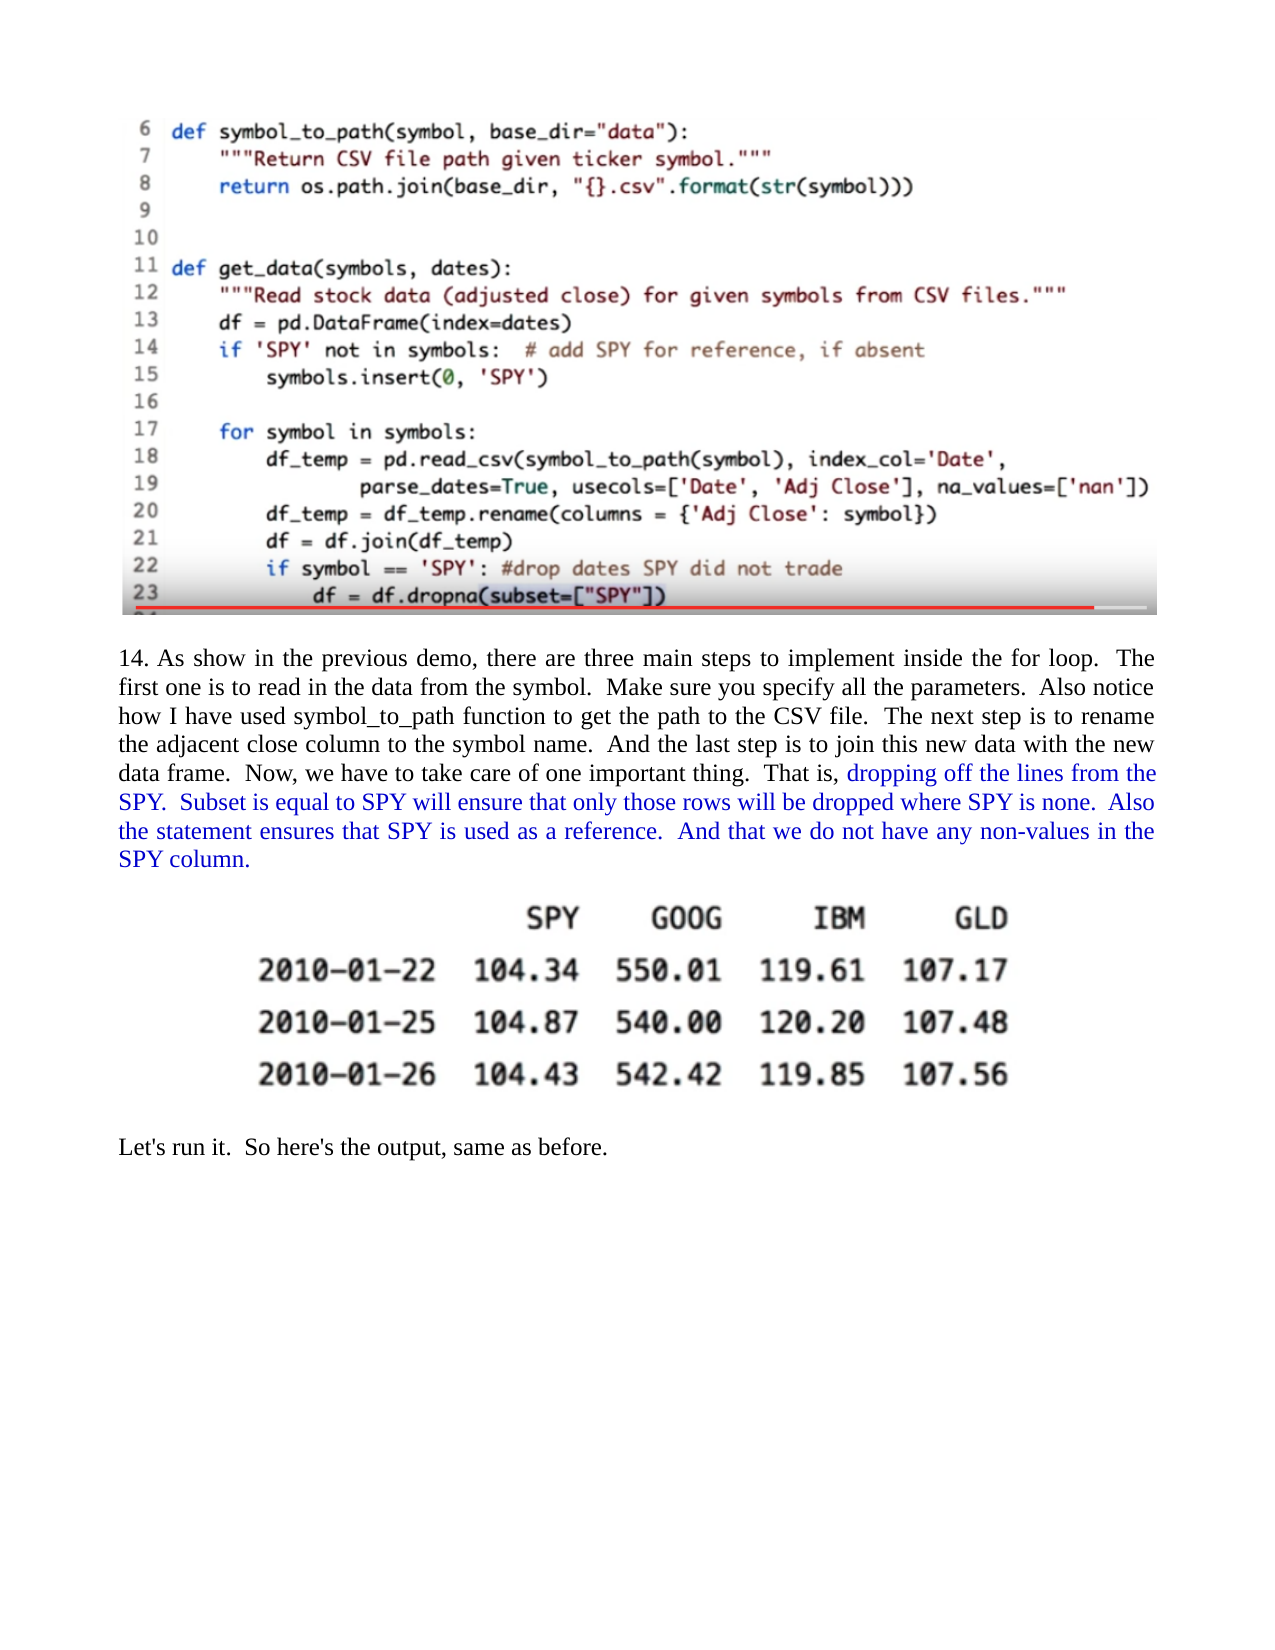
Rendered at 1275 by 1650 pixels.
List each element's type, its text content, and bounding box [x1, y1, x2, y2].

text Let's run it. So here's the output, same as before. [118, 1132, 1157, 1161]
picture [118, 118, 1157, 615]
text 14. As show in the previous demo, there are three main steps to implement inside the for loop. The first one is to read in the data from the symbol. Make sure you specify all the parameters. Also notice how I have used symbol_to_path function to get the path to the CSV file. The next step is to rename the adjacent close column to the symbol name. And the last step is to join this new data with the new data frame. Now, we have to take care of one important thing. That is, dropping off the lines from the SPY. Subset is equal to SPY will ensure that only those rows will be dropped where SPY is none. Also the statement ensures that SPY is used as a reference. And that we do not have any non-values in the SPY column. [118, 643, 1157, 873]
picture [254, 902, 1021, 1093]
